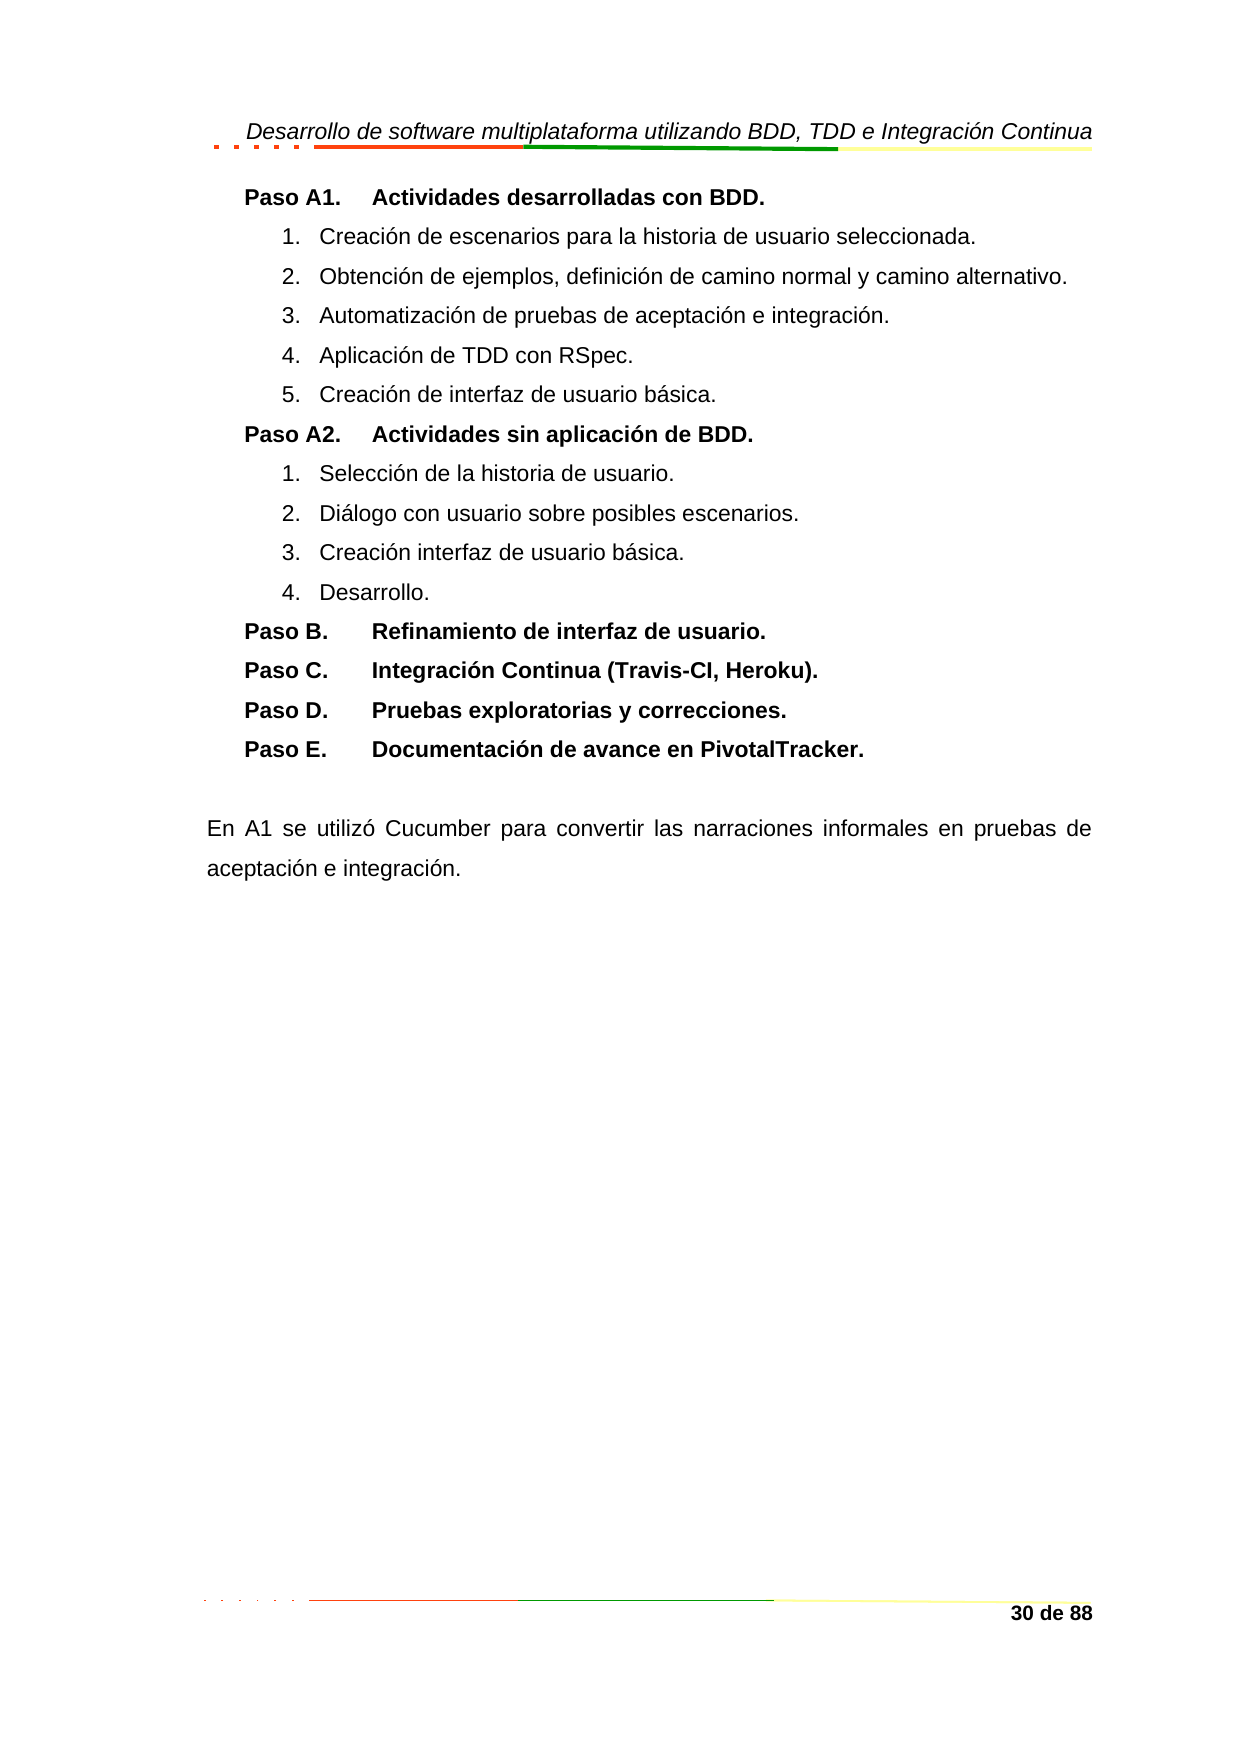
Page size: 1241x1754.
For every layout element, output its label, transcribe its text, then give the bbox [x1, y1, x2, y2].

list Pruebas exploratorias y correcciones. [244, 697, 1093, 723]
list Aplicación de TDD con RSpec. [282, 342, 1093, 368]
list Actividades sin aplicación de BDD. [244, 421, 1093, 447]
list Integración Continua (Travis-CI, Heroku). [244, 657, 1093, 684]
list Creación de interfaz de usuario básica. [282, 381, 1093, 407]
list Refinamiento de interfaz de usuario. [244, 618, 1093, 644]
list Automatización de pruebas de aceptación e integración. [282, 302, 1093, 328]
list Creación de escenarios para la historia de usuario seleccionada. [282, 223, 1093, 249]
list Diálogo con usuario sobre posibles escenarios. [282, 499, 1093, 526]
list Documentación de avance en PivotalTracker. [244, 736, 1093, 763]
list Actividades desarrolladas con BDD. [244, 184, 1093, 210]
list Desarrollo. [282, 578, 1093, 605]
list Obtención de ejemplos, definición de camino normal y camino alternativo. [282, 263, 1093, 289]
text En A1 se utilizó Cucumber para convertir las narraciones informales en pruebas de aceptación e integración. [207, 815, 1093, 881]
list Selección de la historia de usuario. [282, 460, 1093, 486]
list Creación interfaz de usuario básica. [282, 539, 1093, 565]
